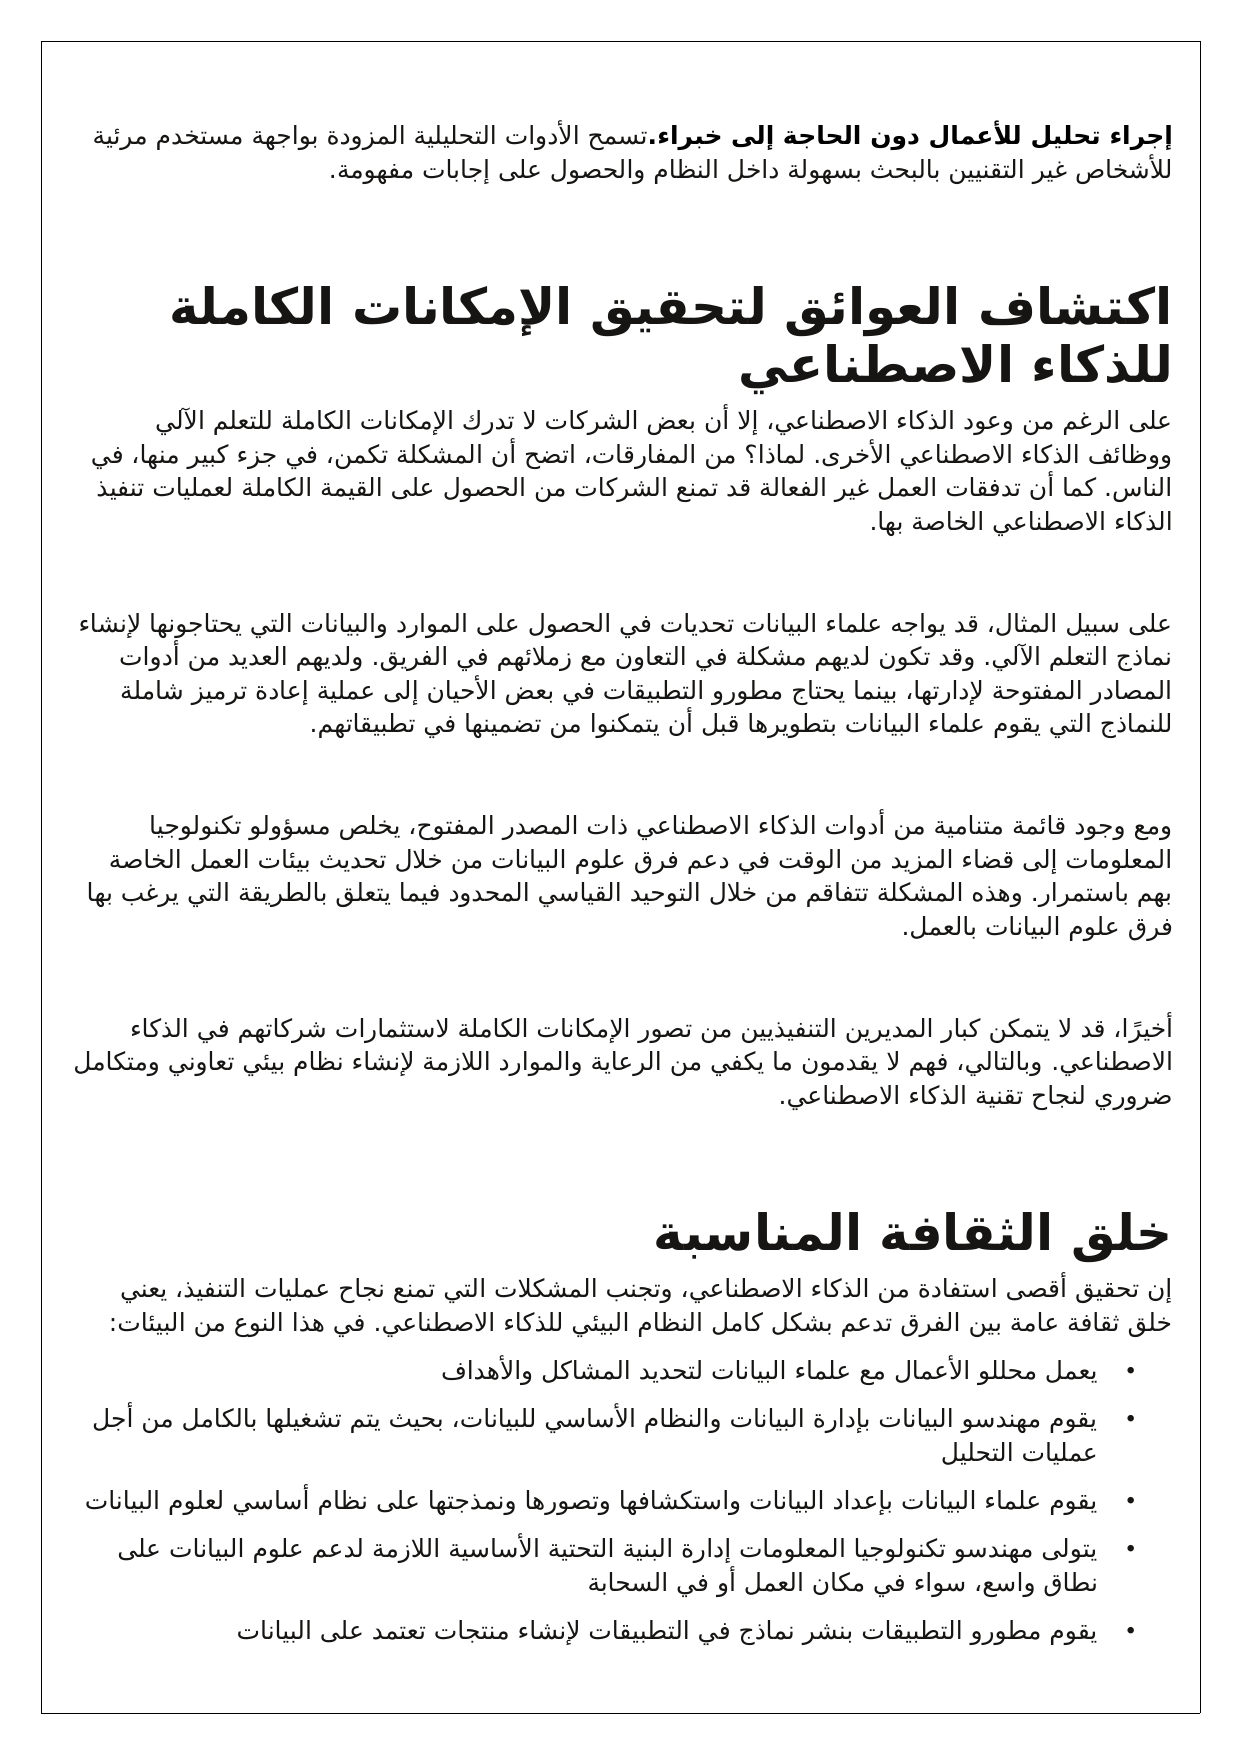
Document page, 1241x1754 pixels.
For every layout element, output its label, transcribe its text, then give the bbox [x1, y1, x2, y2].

list يقوم مهندسو البيانات بإدارة البيانات والنظام الأساسي للبيانات، بحيث يتم تشغيلها بالكامل من أجل عمليات التحليل [68, 1404, 1135, 1467]
text أخيرًا، قد لا يتمكن كبار المديرين التنفيذيين من تصور الإمكانات الكاملة لاستثمارات شركاتهم في الذكاء الاصطناعي. وبالتالي، فهم لا يقدمون ما يكفي من الرعاية والموارد اللازمة لإنشاء نظام بيئي تعاوني ومتكامل ضروري لنجاح تقنية الذكاء الاصطناعي. [68, 1014, 1173, 1110]
text إجراء تحليل للأعمال دون الحاجة إلى خبراء.تسمح الأدوات التحليلية المزودة بواجهة مستخدم مرئية للأشخاص غير التقنيين بالبحث بسهولة داخل النظام والحصول على إجابات مفهومة. [68, 121, 1173, 184]
subtitle خلق الثقافة المناسبة [68, 1204, 1173, 1262]
text إن تحقيق أقصى استفادة من الذكاء الاصطناعي، وتجنب المشكلات التي تمنع نجاح عمليات التنفيذ، يعني خلق ثقافة عامة بين الفرق تدعم بشكل كامل النظام البيئي للذكاء الاصطناعي. في هذا النوع من البيئات: [68, 1274, 1173, 1337]
list يعمل محللو الأعمال مع علماء البيانات لتحديد المشاكل والأهداف [68, 1356, 1135, 1385]
subtitle اكتشاف العوائق لتحقيق الإمكانات الكاملة للذكاء الاصطناعي [68, 278, 1173, 394]
text ومع وجود قائمة متنامية من أدوات الذكاء الاصطناعي ذات المصدر المفتوح، يخلص مسؤولو تكنولوجيا المعلومات إلى قضاء المزيد من الوقت في دعم فرق علوم البيانات من خلال تحديث بيئات العمل الخاصة بهم باستمرار. وهذه المشكلة تتفاقم من خلال التوحيد القياسي المحدود فيما يتعلق بالطريقة التي يرغب بها فرق علوم البيانات بالعمل. [68, 812, 1173, 941]
text على الرغم من وعود الذكاء الاصطناعي، إلا أن بعض الشركات لا تدرك الإمكانات الكاملة للتعلم الآلي ووظائف الذكاء الاصطناعي الأخرى. لماذا؟ من المفارقات، اتضح أن المشكلة تكمن، في جزء كبير منها، في الناس. كما أن تدفقات العمل غير الفعالة قد تمنع الشركات من الحصول على القيمة الكاملة لعمليات تنفيذ الذكاء الاصطناعي الخاصة بها. [68, 407, 1173, 536]
list يقوم مطورو التطبيقات بنشر نماذج في التطبيقات لإنشاء منتجات تعتمد على البيانات [68, 1616, 1135, 1645]
text على سبيل المثال، قد يواجه علماء البيانات تحديات في الحصول على الموارد والبيانات التي يحتاجونها لإنشاء نماذج التعلم الآلي. وقد تكون لديهم مشكلة في التعاون مع زملائهم في الفريق. ولديهم العديد من أدوات المصادر المفتوحة لإدارتها، بينما يحتاج مطورو التطبيقات في بعض الأحيان إلى عملية إعادة ترميز شاملة للنماذج التي يقوم علماء البيانات بتطويرها قبل أن يتمكنوا من تضمينها في تطبيقاتهم. [68, 609, 1173, 739]
list يتولى مهندسو تكنولوجيا المعلومات إدارة البنية التحتية الأساسية اللازمة لدعم علوم البيانات على نطاق واسع، سواء في مكان العمل أو في السحابة [68, 1534, 1135, 1597]
list يقوم علماء البيانات بإعداد البيانات واستكشافها وتصورها ونمذجتها على نظام أساسي لعلوم البيانات [68, 1486, 1135, 1515]
